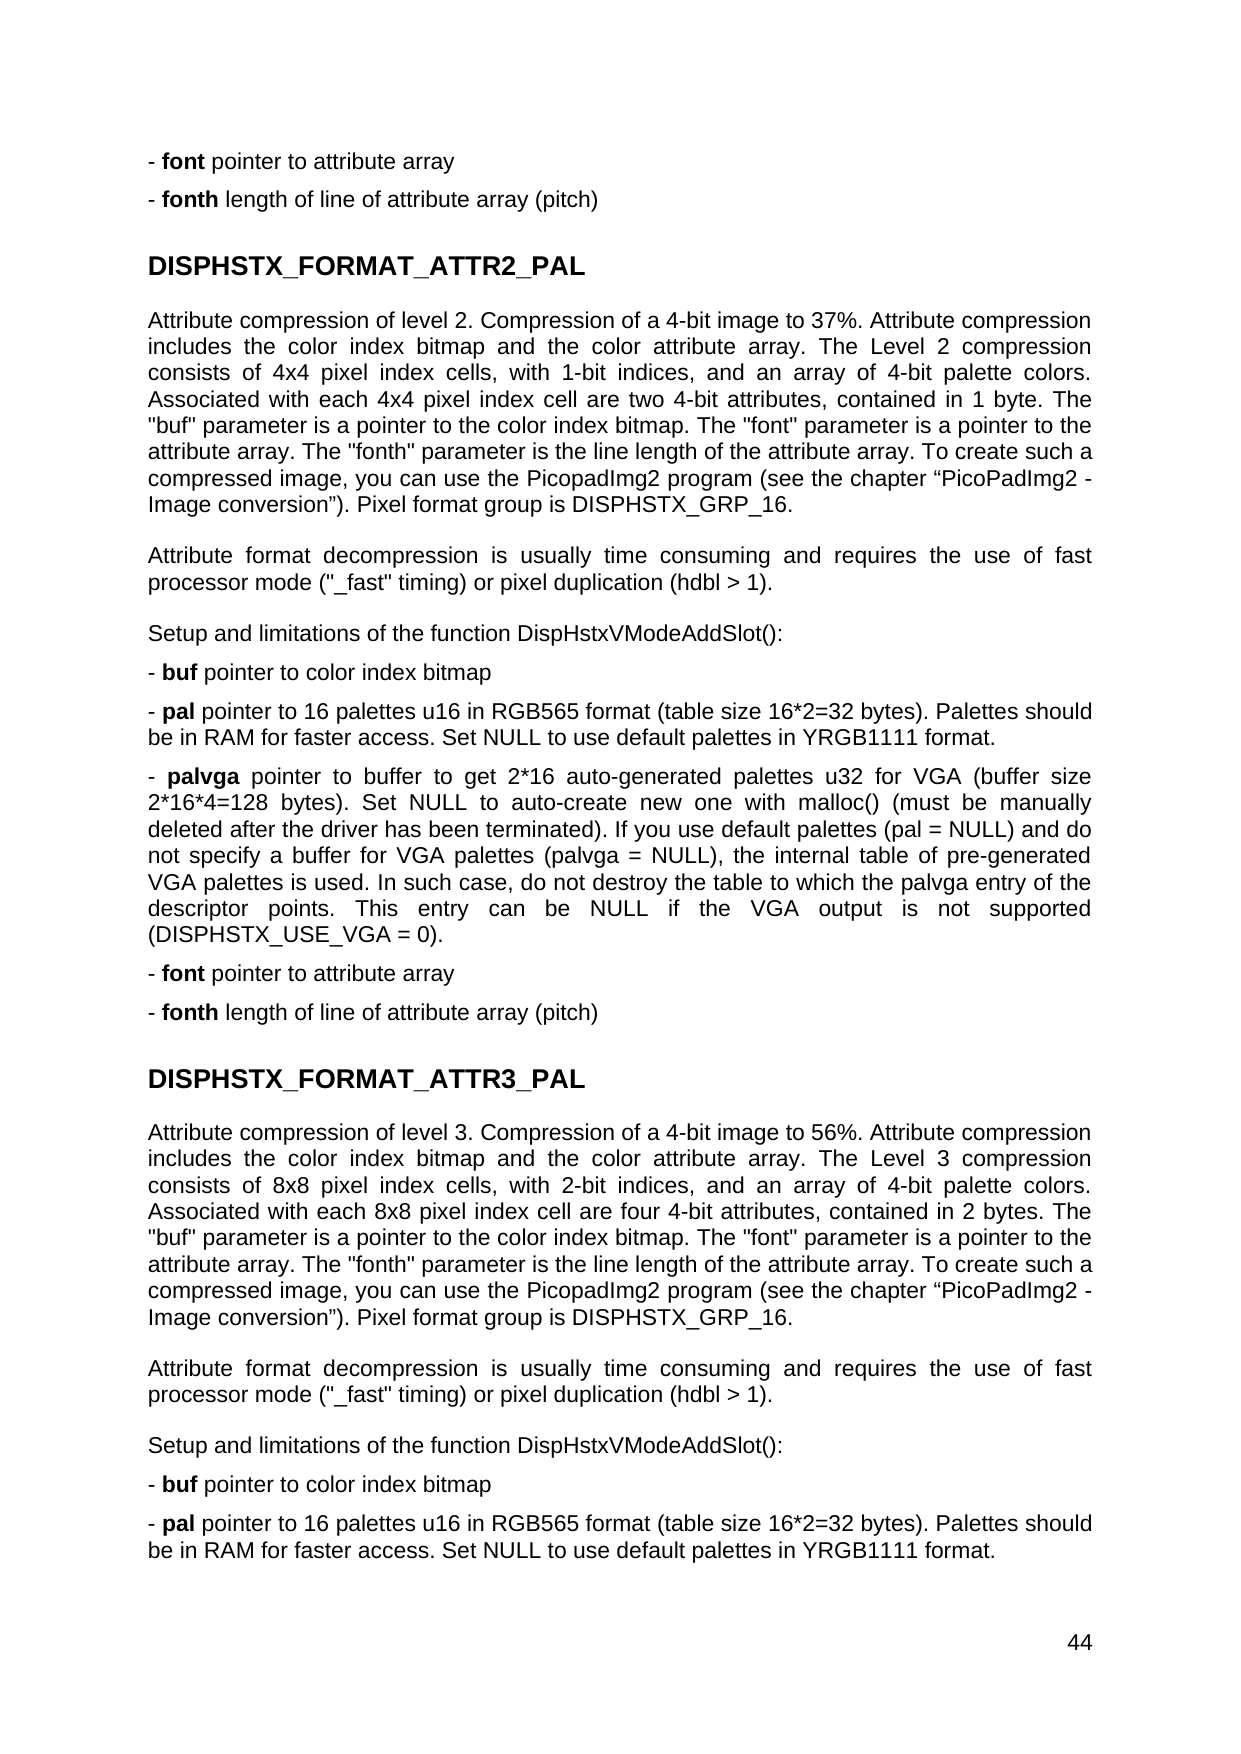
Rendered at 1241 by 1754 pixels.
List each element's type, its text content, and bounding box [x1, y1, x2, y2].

text - pal pointer to 16 palettes u16 in RGB565 format (table size 16*2=32 bytes). Palettes should be in RAM for faster access. Set NULL to use default palettes in YRGB1111 format. [148, 1510, 1093, 1563]
text - buf pointer to color index bitmap [148, 1471, 1093, 1498]
text Setup and limitations of the function DispHstxVModeAddSlot(): [148, 1432, 1093, 1459]
text Attribute format decompression is usually time consuming and requires the use of fast processor mode ("_fast" timing) or pixel duplication (hdbl > 1). [148, 542, 1093, 595]
text - fonth length of line of attribute array (pitch) [148, 186, 1093, 213]
text Attribute format decompression is usually time consuming and requires the use of fast processor mode ("_fast" timing) or pixel duplication (hdbl > 1). [148, 1355, 1093, 1407]
text - pal pointer to 16 palettes u16 in RGB565 format (table size 16*2=32 bytes). Palettes should be in RAM for faster access. Set NULL to use default palettes in YRGB1111 format. [148, 698, 1093, 751]
text Setup and limitations of the function DispHstxVModeAddSlot(): [148, 620, 1093, 646]
text - font pointer to attribute array [148, 148, 1093, 174]
text Attribute compression of level 3. Compression of a 4-bit image to 56%. Attribute compression includes the color index bitmap and the color attribute array. The Level 3 compression consists of 8x8 pixel index cells, with 2-bit indices, and an array of 4-bit palette colors. Associated with each 8x8 pixel index cell are four 4-bit attributes, contained in 2 bytes. The "buf" parameter is a pointer to the color index bitmap. The "font" parameter is a pointer to the attribute array. The "fonth" parameter is the line length of the attribute array. To create such a compressed image, you can use the PicopadImg2 program (see the chapter “PicoPadImg2 - Image conversion”). Pixel format group is DISPHSTX_GRP_16. [148, 1119, 1093, 1330]
text Attribute compression of level 2. Compression of a 4-bit image to 37%. Attribute compression includes the color index bitmap and the color attribute array. The Level 2 compression consists of 4x4 pixel index cells, with 1-bit indices, and an array of 4-bit palette colors. Associated with each 4x4 pixel index cell are two 4-bit attributes, contained in 1 byte. The "buf" parameter is a pointer to the color index bitmap. The "font" parameter is a pointer to the attribute array. The "fonth" parameter is the line length of the attribute array. To create such a compressed image, you can use the PicopadImg2 program (see the chapter “PicoPadImg2 - Image conversion”). Pixel format group is DISPHSTX_GRP_16. [148, 307, 1093, 517]
subtitle DISPHSTX_FORMAT_ATTR2_PAL [148, 250, 1093, 282]
text - palvga pointer to buffer to get 2*16 auto-generated palettes u32 for VGA (buffer size 2*16*4=128 bytes). Set NULL to auto-create new one with malloc() (must be manually deleted after the driver has been terminated). If you use default palettes (pal = NULL) and do not specify a buffer for VGA palettes (palvga = NULL), the internal table of pre-generated VGA palettes is used. In such case, do not destroy the table to which the palvga entry of the descriptor points. This entry can be NULL if the VGA output is not supported (DISPHSTX_USE_VGA = 0). [148, 763, 1093, 947]
text - buf pointer to color index bitmap [148, 659, 1093, 685]
text - font pointer to attribute array [148, 960, 1093, 986]
text - fonth length of line of attribute array (pitch) [148, 999, 1093, 1025]
subtitle DISPHSTX_FORMAT_ATTR3_PAL [148, 1063, 1093, 1094]
